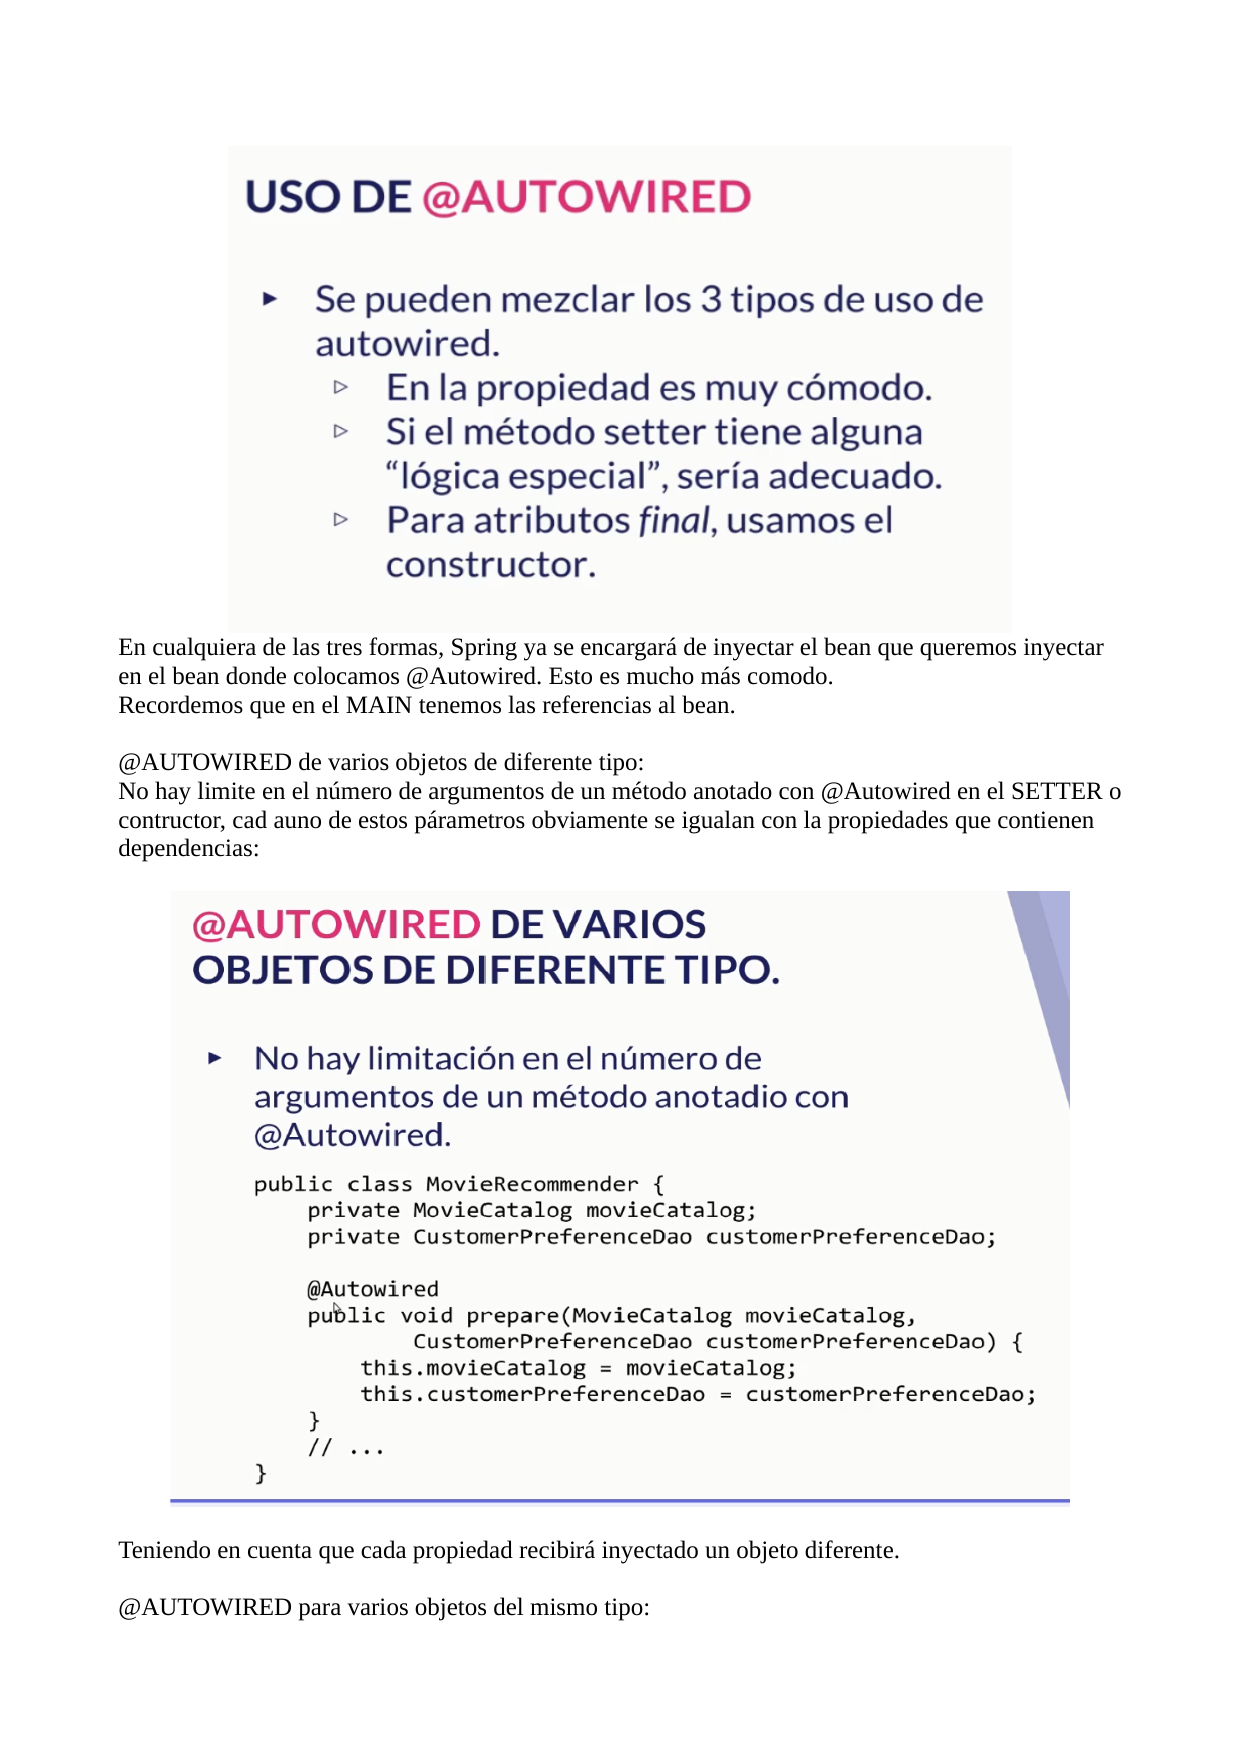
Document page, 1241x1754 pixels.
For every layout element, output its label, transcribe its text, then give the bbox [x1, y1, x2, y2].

text @AUTOWIRED para varios objetos del mismo tipo: [118, 1592, 1122, 1621]
text Recordemos que en el MAIN tenemos las referencias al bean. [118, 690, 1122, 718]
text Teniendo en cuenta que cada propiedad recibirá inyectado un objeto diferente. [118, 1535, 1122, 1564]
text No hay limite en el número de argumentos de un método anotado con @Autowired en el SETTER o contructor, cad auno de estos párametros obviamente se igualan con la propiedades que contienen dependencias: [118, 776, 1122, 862]
text En cualquiera de las tres formas, Spring ya se encargará de inyectar el bean que queremos inyectar en el bean donde colocamos @Autowired. Esto es mucho más comodo. [118, 147, 1122, 690]
text @AUTOWIRED de varios objetos de diferente tipo: [118, 747, 1122, 776]
